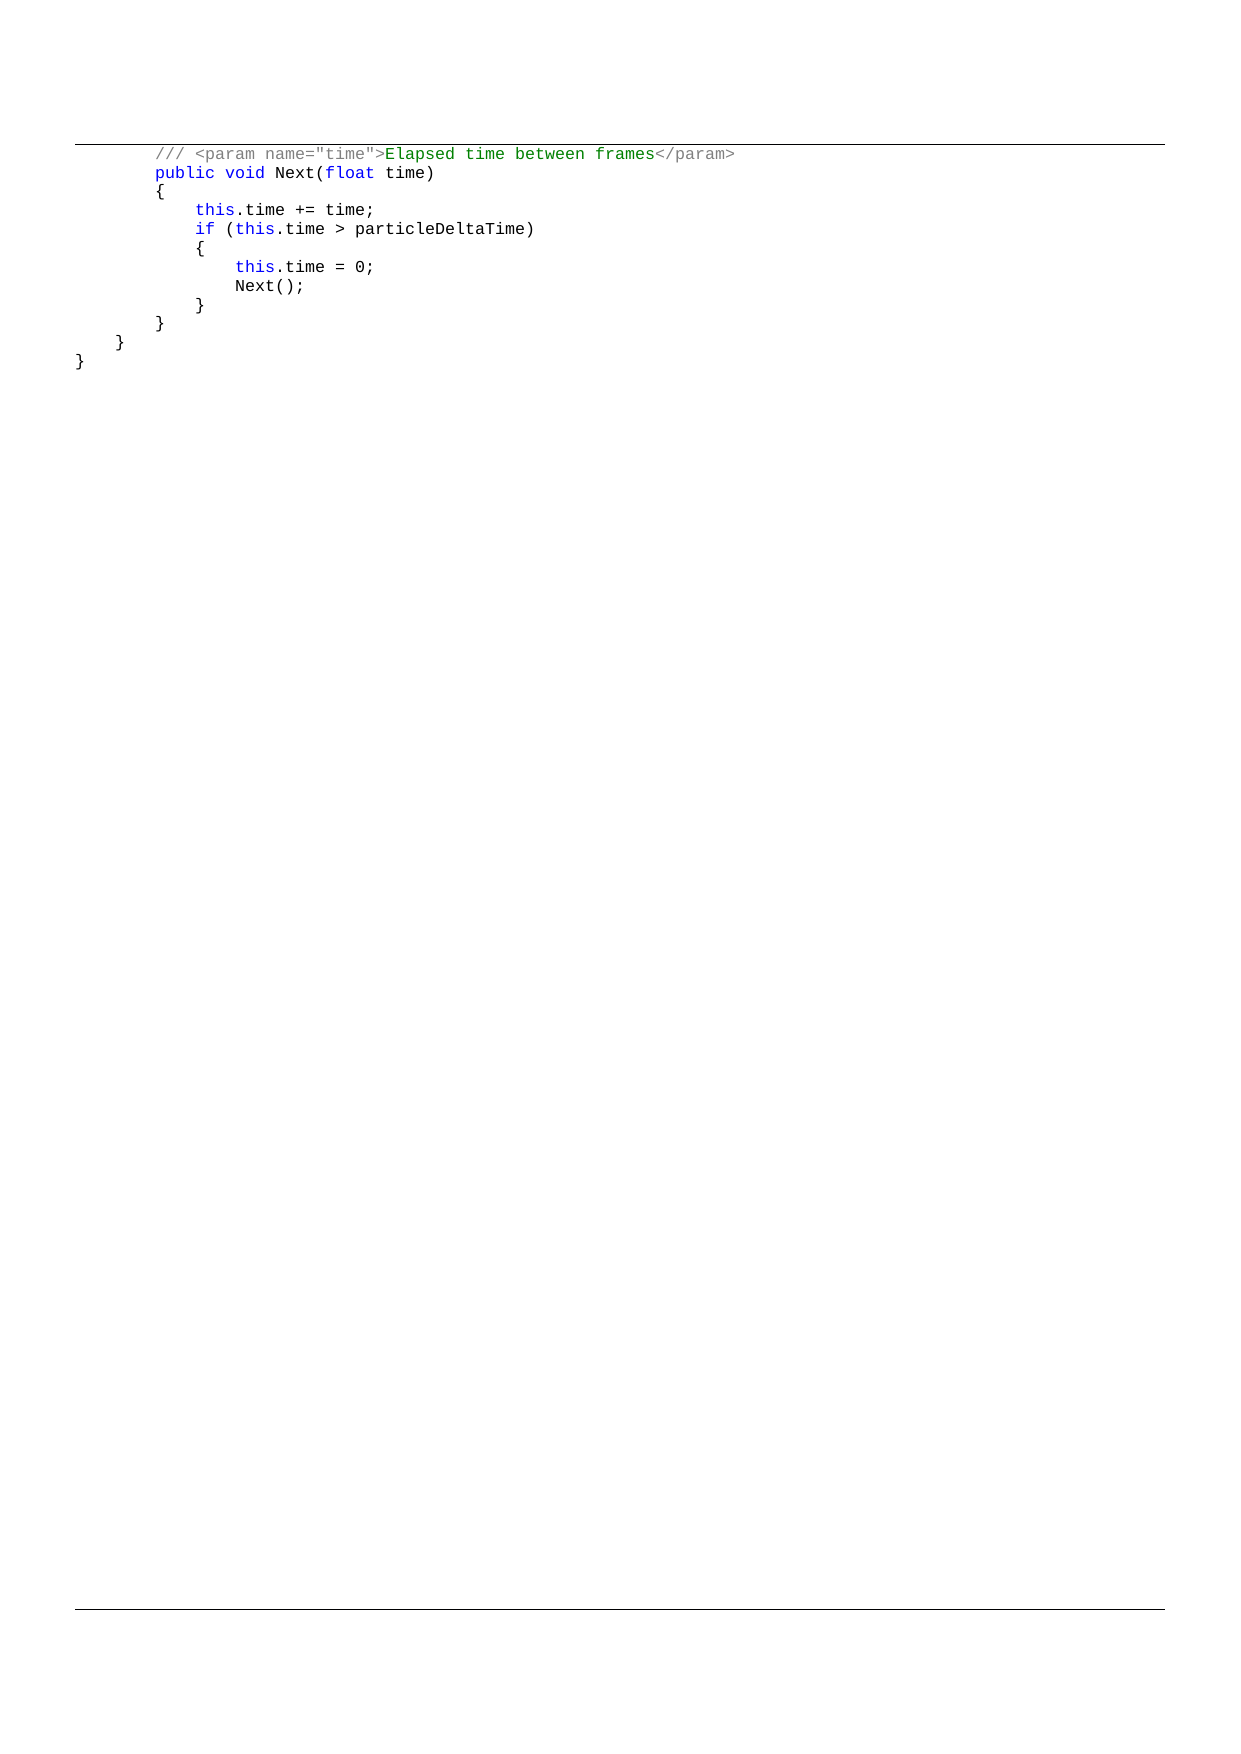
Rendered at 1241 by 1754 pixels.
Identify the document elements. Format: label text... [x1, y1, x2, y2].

text public void Next(float time) [75, 164, 1165, 183]
text } [75, 353, 1165, 372]
text { [75, 183, 1165, 202]
text this.time += time; [75, 202, 1165, 221]
text } [75, 296, 1165, 315]
text this.time = 0; [75, 258, 1165, 277]
text Next(); [75, 277, 1165, 296]
text if (this.time > particleDeltaTime) [75, 221, 1165, 239]
text } [75, 315, 1165, 334]
text { [75, 239, 1165, 258]
text } [75, 334, 1165, 353]
text /// <param name="time">Elapsed time between frames</param> [75, 145, 1165, 164]
